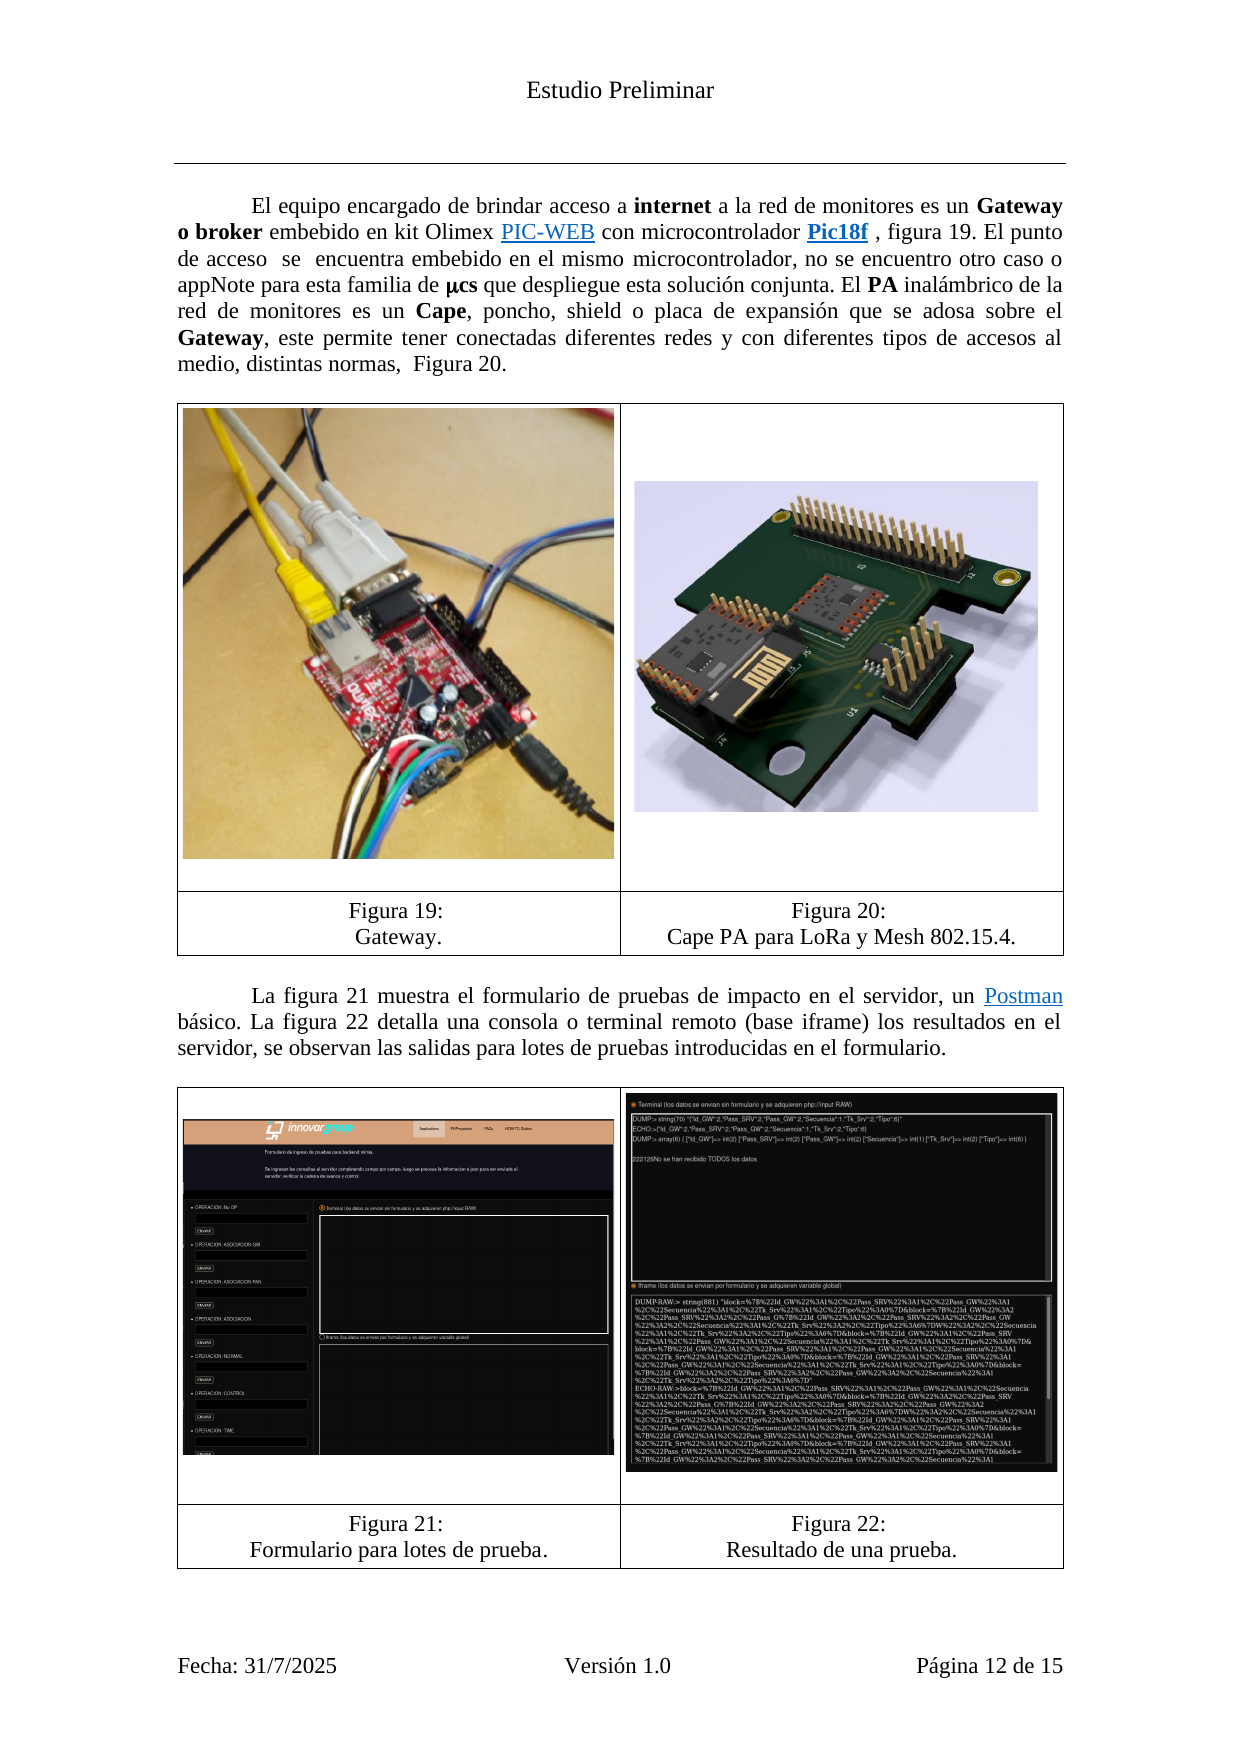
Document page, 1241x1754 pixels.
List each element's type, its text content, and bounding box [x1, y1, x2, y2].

picture [182, 408, 615, 859]
text La figura 21 muestra el formulario de pruebas de impacto en el servidor, un Postman básico. La figura 22 detalla una consola o terminal remoto (base iframe) los resultados en el servidor, se observan las salidas para lotes de pruebas introducidas en el formulario. [177, 982, 1063, 1061]
table_cell Figura 19: Gateway. [178, 892, 620, 955]
table_cell Figura 20: Cape PA para LoRa y Mesh 802.15.4. [621, 892, 1063, 955]
picture [182, 1119, 615, 1455]
table_header [178, 404, 620, 891]
table_header [621, 1088, 1063, 1504]
table_cell Figura 21: Formulario para lotes de prueba. [178, 1505, 620, 1568]
table_header [621, 404, 1063, 891]
picture [625, 1093, 1058, 1472]
picture [634, 481, 1038, 812]
table_cell Figura 22: Resultado de una prueba. [621, 1505, 1063, 1568]
text El equipo encargado de brindar acceso a internet a la red de monitores es un Gateway o broker embebido en kit Olimex PIC-WEB con microcontrolador Pic18f , figura 19. El punto de acceso se encuentra embebido en el mismo microcontrolador, no se encuentro otro caso o appNote para esta familia de mcs que despliegue esta solución conjunta. El PA inalámbrico de la red de monitores es un Cape, poncho, shield o placa de expansión que se adosa sobre el Gateway, este permite tener conectadas diferentes redes y con diferentes tipos de accesos al medio, distintas normas, Figura 20. [177, 192, 1063, 376]
table_header [178, 1088, 620, 1504]
